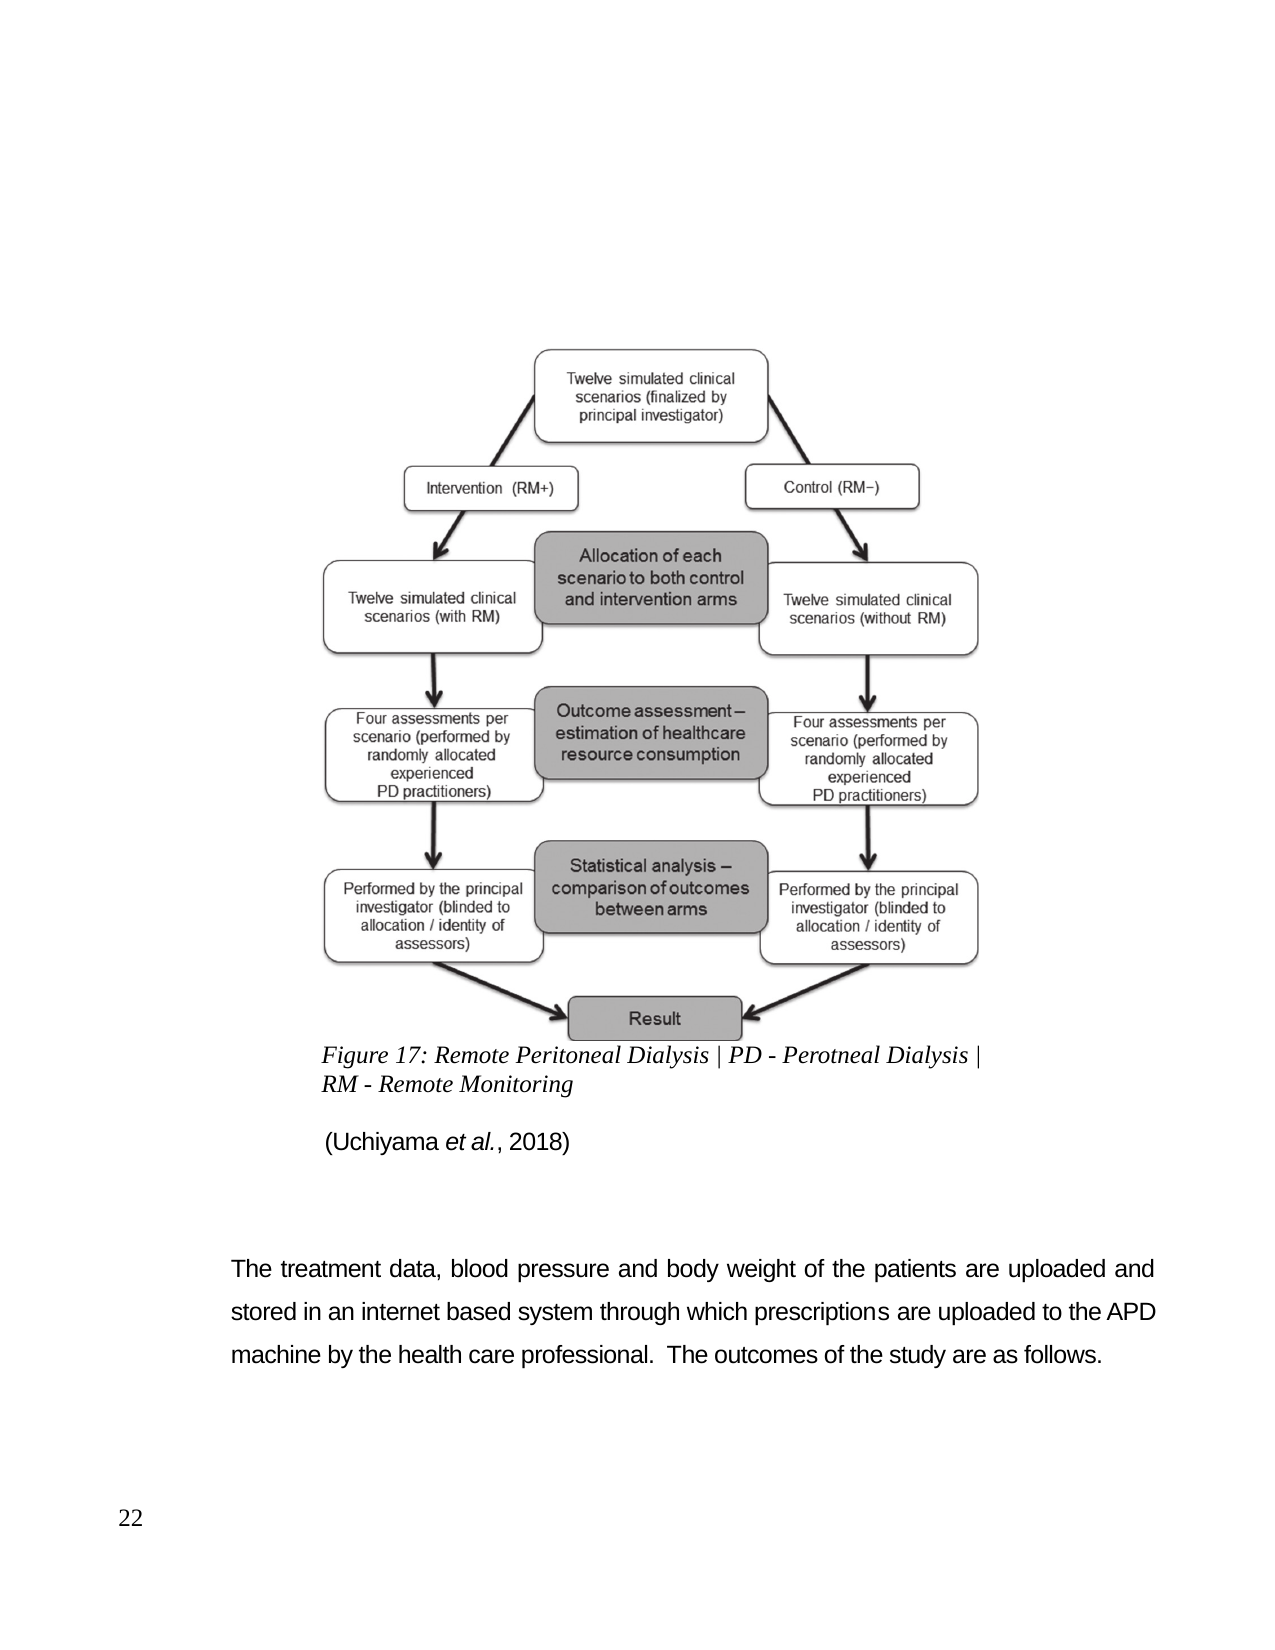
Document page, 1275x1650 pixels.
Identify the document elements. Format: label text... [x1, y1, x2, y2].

text (Uchiyama et al., 2018)⁠ [324, 1126, 1157, 1155]
text The treatment data, blood pressure and body weight of the patients are uploaded and stored in an internet based system through which prescriptions are uploaded to the APD machine by the health care professional. The outcomes of the study are as follows. [231, 1254, 1157, 1369]
picture [321, 348, 979, 1041]
text Figure 17: Remote Peritoneal Dialysis | PD - Perotneal Dialysis | RM - Remote Monitoring [321, 348, 1021, 1098]
